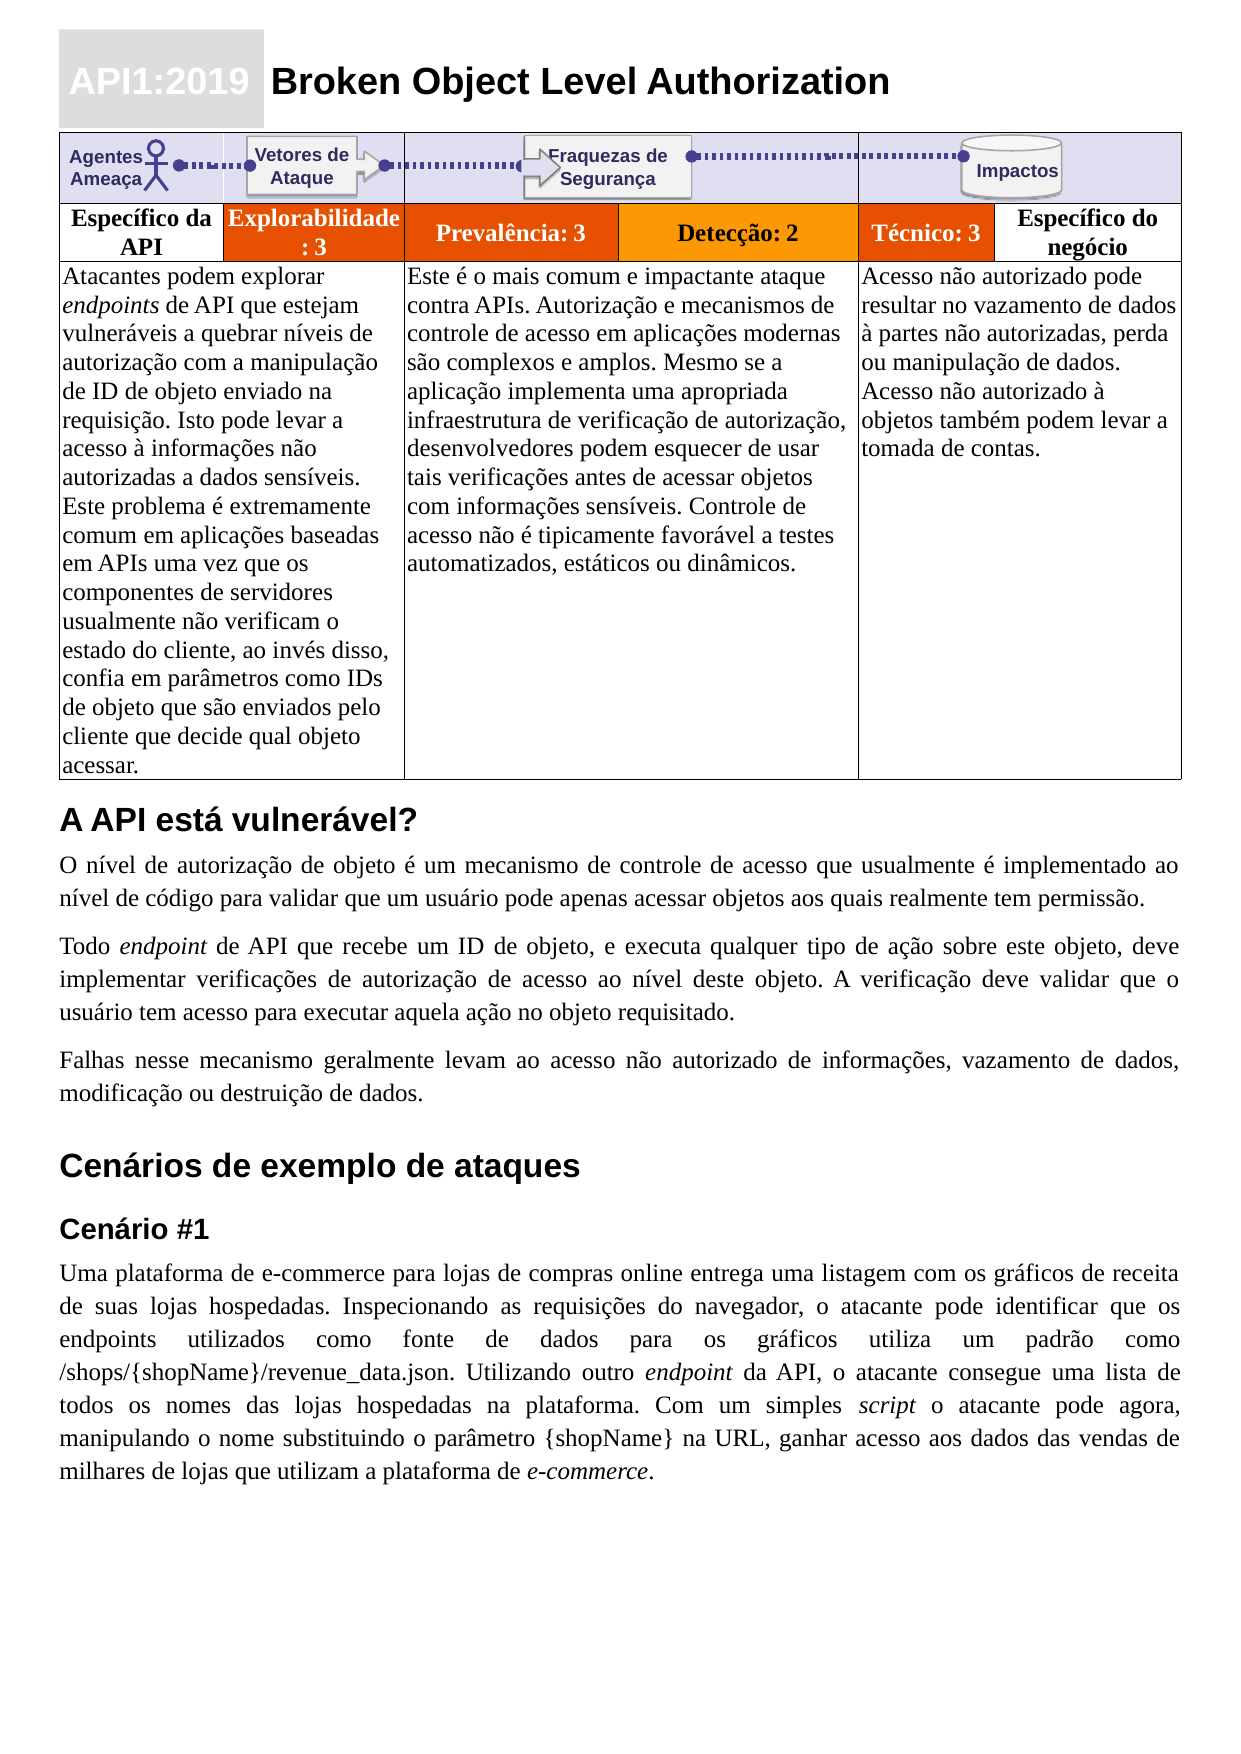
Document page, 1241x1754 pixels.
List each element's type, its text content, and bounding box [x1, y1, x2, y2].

text Falhas nesse mecanismo geralmente levam ao acesso não autorizado de informações, vazamento de dados, modificação ou destruição de dados. [59, 1045, 1181, 1107]
table_header [60, 133, 223, 203]
subtitle A API está vulnerável? [59, 799, 1181, 838]
table_cell Prevalência: 3 [405, 204, 618, 261]
text Uma plataforma de e-commerce para lojas de compras online entrega uma listagem com os gráficos de receita de suas lojas hospedadas. Inspecionando as requisições do navegador, o atacante pode identificar que os endpoints utilizados como fonte de dados para os gráficos utiliza um padrão como /shops/{shopName}/revenue_data.json. Utilizando outro endpoint da API, o atacante consegue uma lista de todos os nomes das lojas hospedadas na plataforma. Com um simples script o atacante pode agora, manipulando o nome substituindo o parâmetro {shopName} na URL, ganhar acesso aos dados das vendas de milhares de lojas que utilizam a plataforma de e-commerce. [59, 1258, 1181, 1485]
table_header [405, 133, 618, 203]
table_header [859, 133, 994, 203]
table_cell Técnico: 3 [859, 204, 994, 261]
table_cell Acesso não autorizado pode resultar no vazamento de dados à partes não autorizadas, perda ou manipulação de dados. Acesso não autorizado à objetos também podem levar a tomada de contas. [859, 262, 1181, 778]
table_cell Este é o mais comum e impactante ataque contra APIs. Autorização e mecanismos de controle de acesso em aplicações modernas são complexos e amplos. Mesmo se a aplicação implementa uma apropriada infraestrutura de verificação de autorização, desenvolvedores podem esquecer de usar tais verificações antes de acessar objetos com informações sensíveis. Controle de acesso não é tipicamente favorável a testes automatizados, estáticos ou dinâmicos. [405, 262, 858, 778]
table_cell Específico do negócio [995, 204, 1181, 261]
table_header [618, 133, 858, 203]
table_header [224, 133, 404, 203]
table_cell Explorabilidade: 3 [224, 204, 404, 261]
text Todo endpoint de API que recebe um ID de objeto, e executa qualquer tipo de ação sobre este objeto, deve implementar verificações de autorização de acesso ao nível deste objeto. A verificação deve validar que o usuário tem acesso para executar aquela ação no objeto requisitado. [59, 931, 1181, 1026]
text O nível de autorização de objeto é um mecanismo de controle de acesso que usualmente é implementado ao nível de código para validar que um usuário pode apenas acessar objetos aos quais realmente tem permissão. [59, 851, 1181, 912]
subtitle Cenários de exemplo de ataques [59, 1146, 1181, 1185]
table_cell Atacantes podem explorar endpoints de API que estejam vulneráveis a quebrar níveis de autorização com a manipulação de ID de objeto enviado na requisição. Isto pode levar a acesso à informações não autorizadas a dados sensíveis. Este problema é extremamente comum em aplicações baseadas em APIs uma vez que os componentes de servidores usualmente não verificam o estado do cliente, ao invés disso, confia em parâmetros como IDs de objeto que são enviados pelo cliente que decide qual objeto acessar. [60, 262, 404, 778]
subtitle Cenário #1 [59, 1212, 1181, 1246]
table_header [994, 133, 1181, 203]
table_cell Específico da API [60, 204, 223, 261]
table_cell Detecção: 2 [619, 204, 858, 261]
